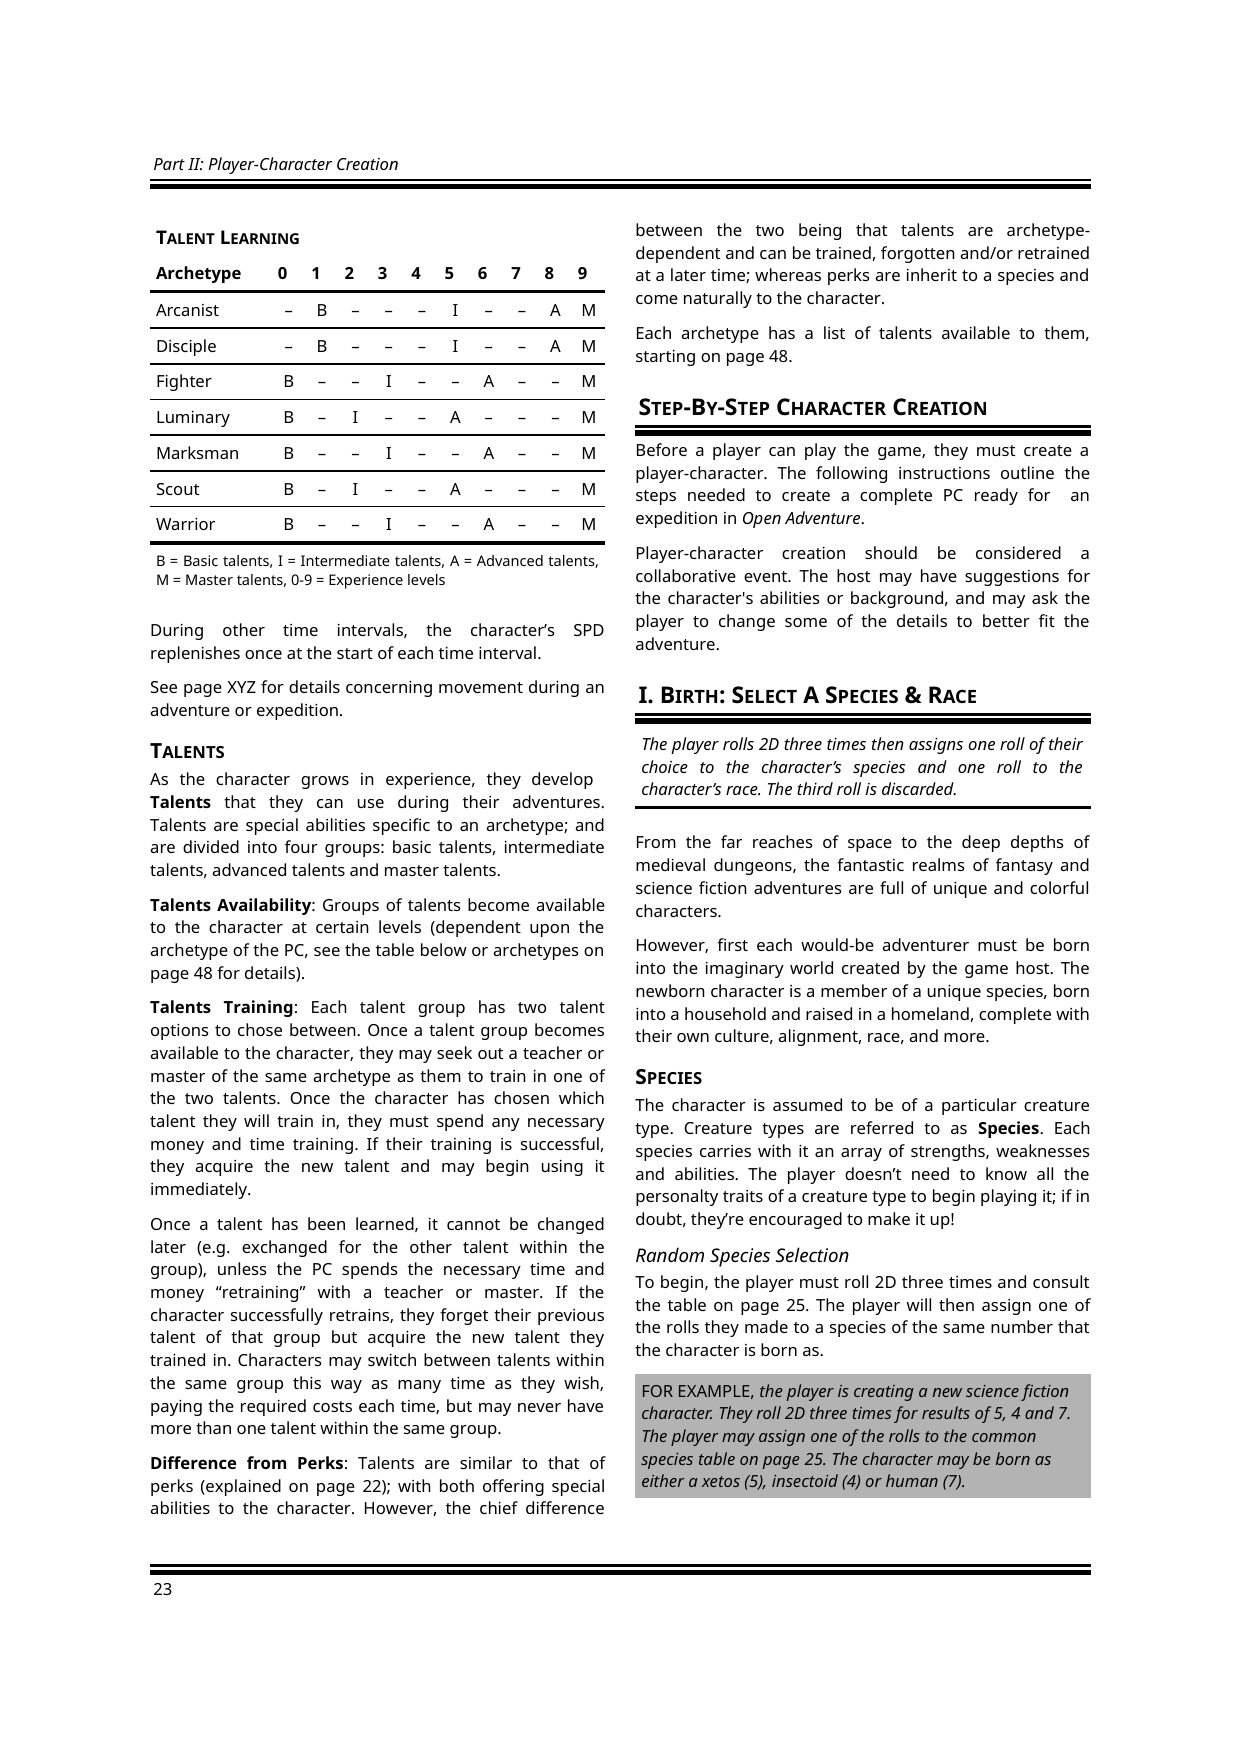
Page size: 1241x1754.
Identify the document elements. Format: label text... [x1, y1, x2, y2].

text Difference from Perks: Talents are similar to that of perks (explained on page 18); with both offering special abilities to the character. However, the chief difference between the two being that talents are archetype-dependent and can be trained, forgotten and/or retrained at a later time; whereas perks are inherit to a species and come naturally to the character. [150, 1452, 605, 1520]
table_cell – [505, 365, 538, 398]
table_cell – [339, 365, 372, 398]
table_cell – [539, 400, 572, 434]
table_cell – [272, 293, 305, 327]
text Random Species Selection [635, 1242, 1091, 1268]
table_cell I [372, 365, 405, 398]
text From the far reaches of space to the deep depths of medieval dungeons, the fantastic realms of fantasy and science fiction adventures are full of unique and colorful characters. [635, 809, 1091, 922]
text To begin, the player must roll 2D three times and consult the table on page 21. The player will then assign one of the rolls they made to a species of the same number that the character is born as. [635, 1271, 1091, 1362]
table_cell A [472, 365, 505, 398]
subtitle Step-By-Step Character Creation [635, 388, 1091, 425]
table_cell – [405, 329, 438, 363]
table_cell M [572, 293, 605, 327]
table_cell 8 [539, 256, 572, 290]
table_cell – [405, 293, 438, 327]
table_cell 1 [305, 256, 338, 290]
table_cell A [539, 329, 572, 363]
table_cell – [305, 436, 338, 470]
text However, first each would-be adventurer must be born into the imaginary world created by the game host. The newborn character is a member of a unique species, born into a household and raised in a homeland, complete with their own culture, alignment, race, and more. [635, 934, 1091, 1047]
table_header Talent Learning [150, 219, 605, 256]
table_cell – [305, 365, 338, 398]
table_cell – [339, 293, 372, 327]
text Difference from Perks: Talents are similar to that of perks (explained on page 18); with both offering special abilities to the character. However, the chief difference between the two being that talents are archetype-dependent and can be trained, forgotten and/or retrained at a later time; whereas perks are inherit to a species and come naturally to the character. [635, 219, 1091, 309]
table_cell B [272, 472, 305, 506]
table_cell – [405, 365, 438, 398]
text Player-character creation should be considered a collaborative event. The host may have suggestions for the character's abilities or background, and may ask the player to change some of the details to better fit the adventure. [635, 541, 1091, 655]
table_cell – [472, 400, 505, 434]
table_cell 0 [272, 256, 305, 290]
table_cell A [472, 507, 505, 541]
table_cell – [305, 472, 338, 506]
table_cell A [439, 400, 472, 434]
subtitle I. Birth: Select A Species & Race [635, 676, 1091, 713]
table_cell Fighter [150, 365, 272, 398]
table_cell Disciple [150, 329, 272, 363]
table_cell – [539, 472, 572, 506]
text Before a player can play the game, they must create a player-character. The following instructions outline the steps needed to create a complete PC ready for an expedition in Open Adventure. [635, 439, 1091, 529]
table_cell I [372, 507, 405, 541]
table_cell 2 [339, 256, 372, 290]
table_cell M [572, 400, 605, 434]
text The character is assumed to be of a particular creature type. Creature types are referred to as Species. Each species carries with it an array of strengths, weaknesses and abilities. The player doesn’t need to know all the personalty traits of a creature type to begin playing it; if in doubt, they’re encouraged to make it up! [635, 1094, 1091, 1230]
table_cell M [572, 436, 605, 470]
table_cell – [539, 365, 572, 398]
table_header The player rolls 2D three times then assigns one roll of their choice to the character’s species and one roll to the character’s race. The third roll is discarded. [635, 727, 1091, 806]
table_cell M [572, 329, 605, 363]
table_cell – [339, 436, 372, 470]
text Species [635, 1062, 1091, 1091]
table_cell – [439, 436, 472, 470]
table_cell A [472, 436, 505, 470]
table_cell Marksman [150, 436, 272, 470]
table_cell B [272, 400, 305, 434]
text As the character grows in experience, they develop Talents that they can use during their adventures. Talents are special abilities specific to an archetype; and are divided into four groups: basic talents, intermediate talents, advanced talents and master talents. [150, 768, 605, 881]
table_cell 7 [505, 256, 538, 290]
table_cell – [472, 329, 505, 363]
table_cell – [372, 400, 405, 434]
text See page XYZ for details concerning movement during an adventure or expedition. [150, 676, 605, 721]
table_cell – [339, 329, 372, 363]
table_cell M [572, 472, 605, 506]
table_cell B [272, 365, 305, 398]
table_cell B [272, 507, 305, 541]
table_cell M [572, 365, 605, 398]
text Talents Training: Each talent group has two talent options to chose between. Once a talent group becomes available to the character, they may seek out a teacher or master of the same archetype as them to train in one of the two talents. Once the character has chosen which talent they will train in, they must spend any necessary money and time training. If their training is successful, they acquire the new talent and may begin using it immediately. [150, 996, 605, 1201]
table_cell – [439, 507, 472, 541]
table_cell B [305, 293, 338, 327]
table_cell – [505, 507, 538, 541]
table_cell – [539, 507, 572, 541]
table_cell – [505, 472, 538, 506]
table_cell I [439, 329, 472, 363]
table_cell B [272, 436, 305, 470]
table_cell Warrior [150, 507, 272, 541]
table_cell – [505, 400, 538, 434]
text Once a talent has been learned, it cannot be changed later (e.g. exchanged for the other talent within the group), unless the PC spends the necessary time and money “retraining” with a teacher or master. If the character successfully retrains, they forget their previous talent of that group but acquire the new talent they trained in. Characters may switch between talents within the same group this way as many time as they wish, paying the required costs each time, but may never have more than one talent within the same group. [150, 1212, 605, 1439]
table_cell – [539, 436, 572, 470]
table_cell I [339, 400, 372, 434]
table_cell 5 [439, 256, 472, 290]
table_cell – [405, 400, 438, 434]
table_cell – [372, 472, 405, 506]
table_cell – [305, 507, 338, 541]
table_cell – [439, 365, 472, 398]
table_cell – [405, 436, 438, 470]
table_cell I [339, 472, 372, 506]
table_cell Arcanist [150, 293, 272, 327]
text Talents Availability: Groups of talents become available to the character at certain levels (dependent upon the archetype of the PC, see the table below or archetypes on page 36 for details). [150, 893, 605, 984]
text Each archetype has a list of talents available to them, starting on page 36. [635, 321, 1091, 367]
table_cell 3 [372, 256, 405, 290]
table_cell B = Basic talents, I = Intermediate talents, A = Advanced talents, M = Master talents, 0-9 = Experience levels [150, 545, 605, 596]
table_cell 6 [472, 256, 505, 290]
table_cell – [505, 436, 538, 470]
table_cell A [539, 293, 572, 327]
table_cell B [305, 329, 338, 363]
table_cell – [405, 472, 438, 506]
table_cell – [472, 472, 505, 506]
table_cell I [372, 436, 405, 470]
table_cell Luminary [150, 400, 272, 434]
table_cell 4 [405, 256, 438, 290]
table_cell – [505, 329, 538, 363]
table_cell – [305, 400, 338, 434]
table_cell – [472, 293, 505, 327]
text During other time intervals, the character’s SPD replenishes once at the start of each time interval. [150, 596, 605, 664]
table_cell Archetype [150, 256, 272, 290]
table_cell 9 [572, 256, 605, 290]
text [635, 1498, 1091, 1521]
table_cell I [439, 293, 472, 327]
table_cell – [372, 293, 405, 327]
table_cell – [372, 329, 405, 363]
table_cell Scout [150, 472, 272, 506]
table_cell A [439, 472, 472, 506]
table_cell – [272, 329, 305, 363]
table_cell M [572, 507, 605, 541]
table_cell – [339, 507, 372, 541]
table_cell – [405, 507, 438, 541]
table_header FOR EXAMPLE, the player is creating a new science fiction character. They roll 2D three times for results of 5, 4 and 7. The player may assign one of the rolls to the common species table on page 21. The character may be born as either a xetos (5), insectoid (4) or human (7). [635, 1374, 1091, 1498]
subtitle Talents [150, 736, 605, 765]
table_cell – [505, 293, 538, 327]
